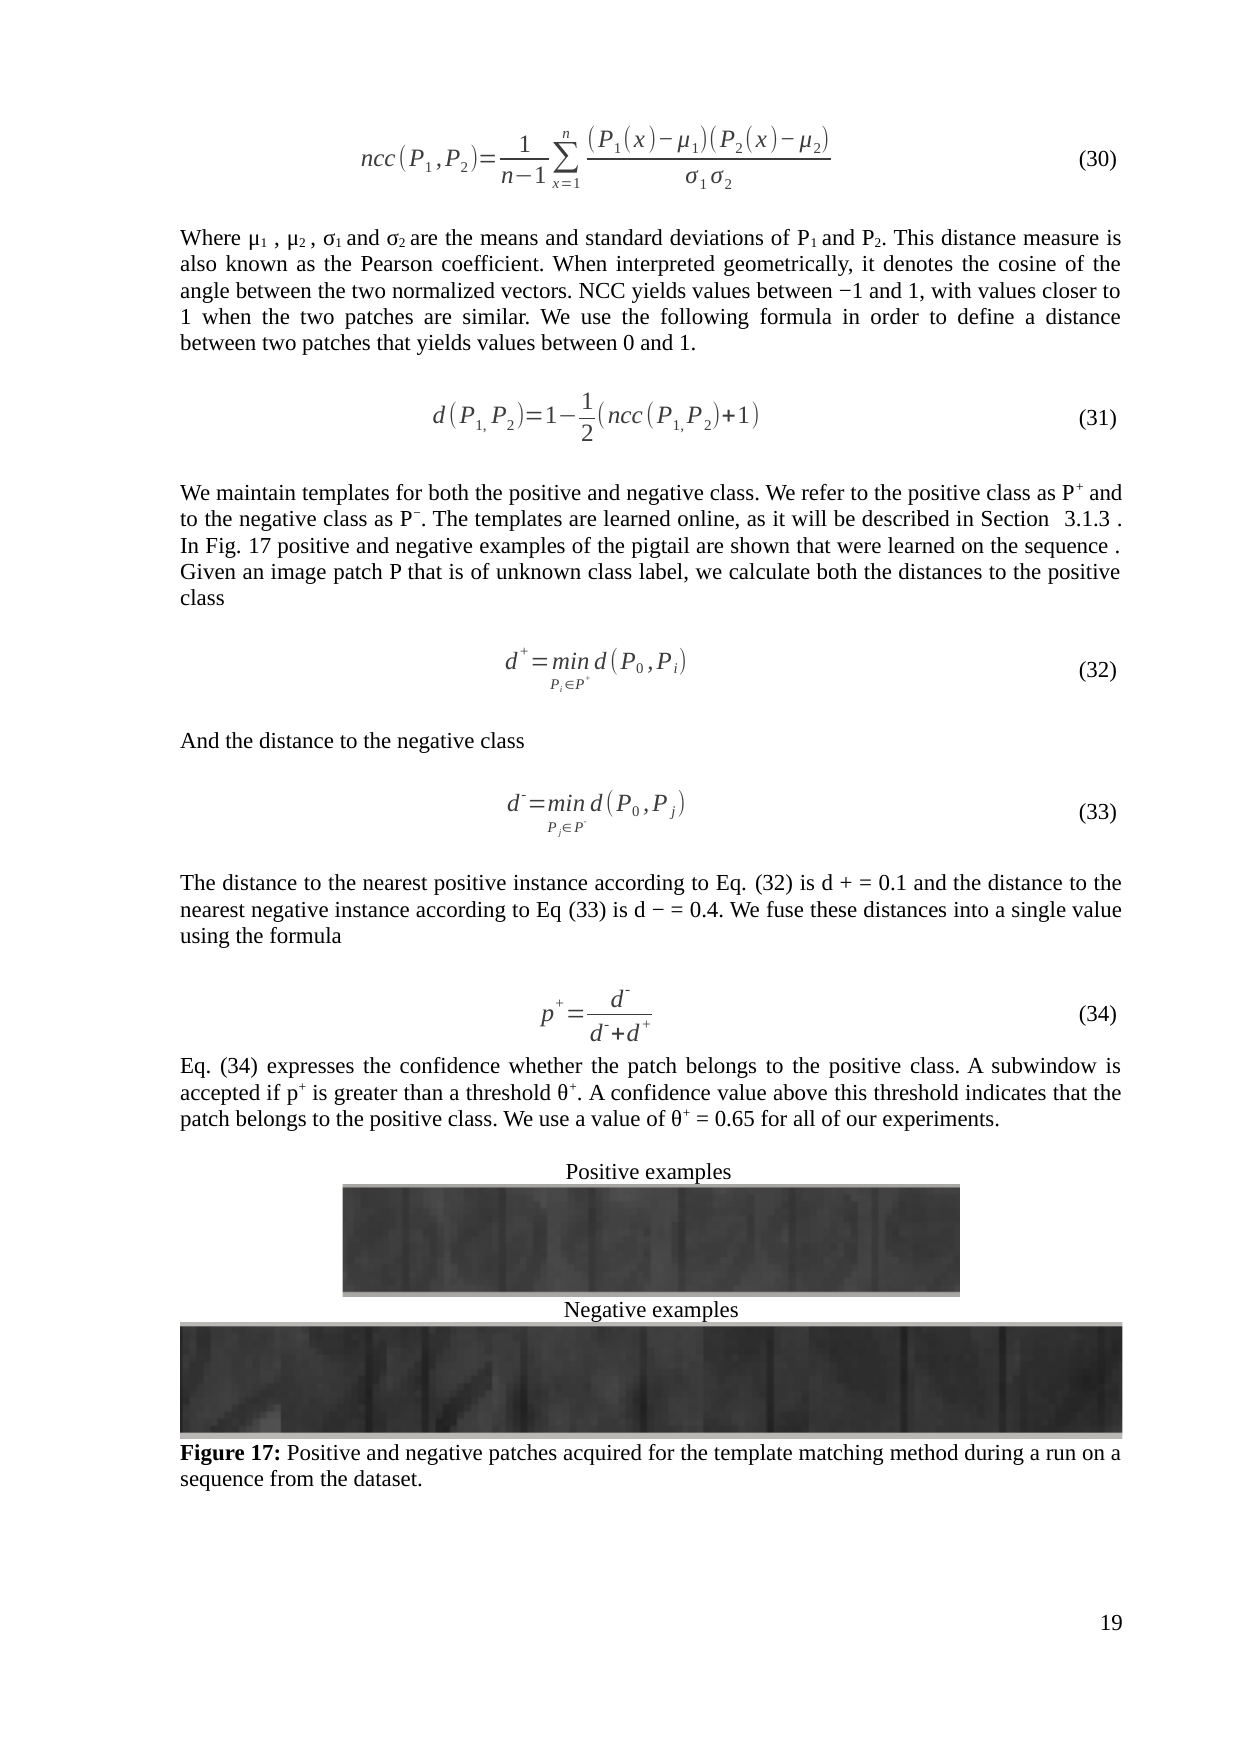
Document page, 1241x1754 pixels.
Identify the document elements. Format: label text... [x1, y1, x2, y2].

table_header [180, 382, 1018, 453]
table_header [180, 637, 1018, 701]
table_header [180, 780, 1018, 843]
text The distance to the nearest positive instance according to Eq. (32) is d + = 0.1 and the distance to the nearest negative instance according to Eq (33) is d − = 0.4. We fuse these distances into a single value using the formula [180, 869, 1122, 948]
table_header (34) [1018, 975, 1122, 1052]
table_header (30) [1018, 118, 1122, 198]
table_header (32) [1018, 637, 1122, 701]
picture [180, 1322, 1123, 1439]
text Where μ1 , μ2 , σ1 and σ2 are the means and standard deviations of P1 and P2. This distance measure is also known as the Pearson coefficient. When interpreted geometrically, it denotes the cosine of the angle between the two normalized vectors. NCC yields values between −1 and 1, with values closer to 1 when the two patches are similar. We use the following formula in order to define a distance between two patches that yields values between 0 and 1. [180, 224, 1122, 356]
table_header [180, 975, 1018, 1052]
text We maintain templates for both the positive and negative class. We refer to the positive class as P+ and to the negative class as P−. The templates are learned online, as it will be described in Section 3.1.3. In Fig. 17 positive and negative examples of the pigtail are shown that were learned on the sequence . Given an image patch P that is of unknown class label, we calculate both the distances to the positive class [180, 479, 1122, 611]
text Eq. (34) expresses the confidence whether the patch belongs to the positive class. A subwindow is accepted if p+ is greater than a threshold θ+. A confidence value above this threshold indicates that the patch belongs to the positive class. We use a value of θ+ = 0.65 for all of our experiments. [180, 1052, 1122, 1131]
table_header [180, 118, 1018, 198]
table_header (33) [1018, 780, 1122, 843]
table_cell Figure 17: Positive and negative patches acquired for the template matching method during a run on a sequence from the dataset. [180, 1439, 1122, 1492]
table_header (31) [1018, 382, 1122, 453]
table_header Positive examples Negative examples [180, 1158, 1122, 1322]
text And the distance to the negative class [180, 727, 1122, 753]
picture [342, 1184, 960, 1297]
